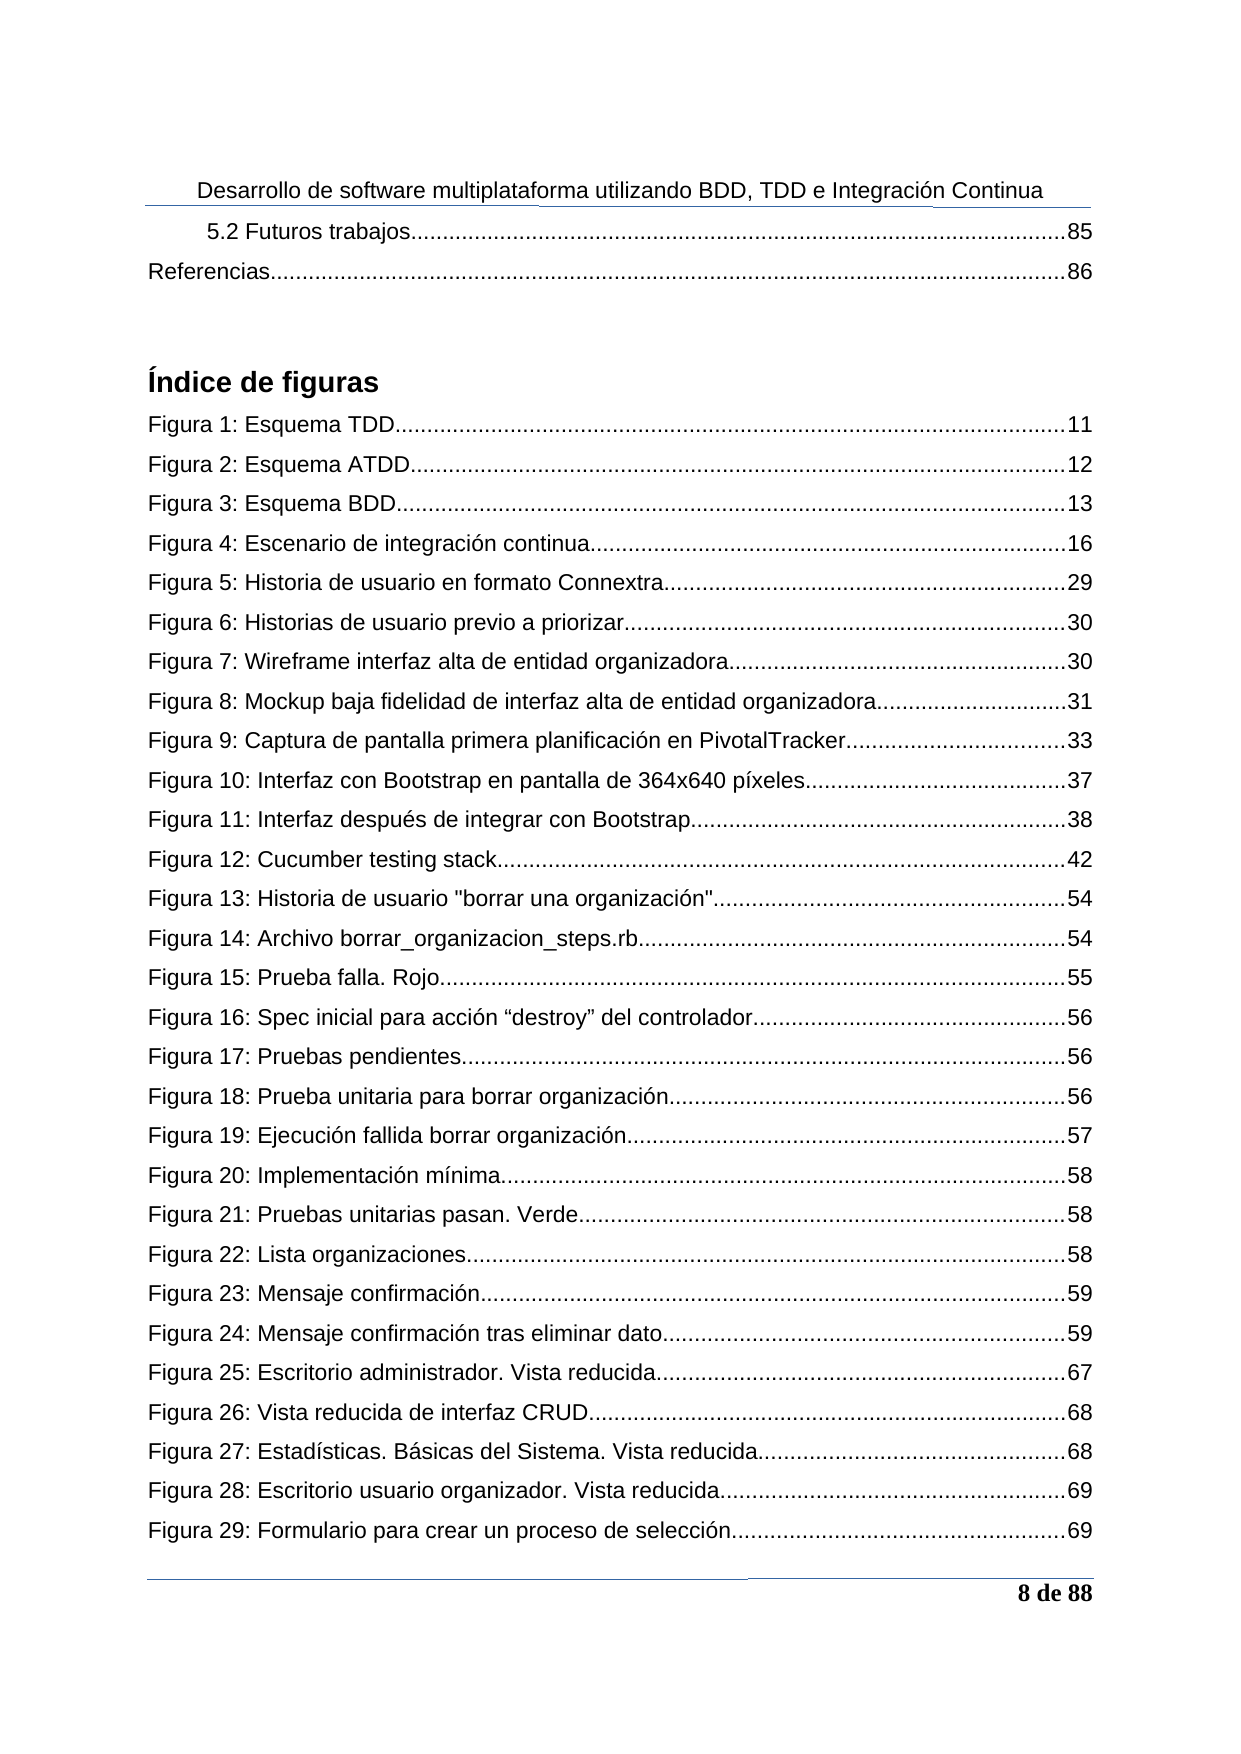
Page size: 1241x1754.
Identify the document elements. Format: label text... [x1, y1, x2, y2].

subtitle Índice de figuras [148, 365, 1093, 399]
text Referencias 86 [148, 258, 1093, 284]
text Figura 19: Ejecución fallida borrar organización. 57 [148, 1122, 1093, 1148]
text Figura 8: Mockup baja fidelidad de interfaz alta de entidad organizadora 31 [148, 688, 1093, 714]
text Figura 26: Vista reducida de interfaz CRUD. 68 [148, 1398, 1093, 1425]
text Figura 4: Escenario de integración continua 16 [148, 530, 1093, 556]
text Figura 23: Mensaje confirmación. 59 [148, 1280, 1093, 1306]
text Figura 17: Pruebas pendientes. 56 [148, 1043, 1093, 1069]
text Figura 24: Mensaje confirmación tras eliminar dato. 59 [148, 1319, 1093, 1346]
text Figura 22: Lista organizaciones. 58 [148, 1241, 1093, 1267]
text Figura 7: Wireframe interfaz alta de entidad organizadora 30 [148, 648, 1093, 675]
text Figura 2: Esquema ATDD 12 [148, 451, 1093, 477]
text Figura 3: Esquema BDD 13 [148, 490, 1093, 517]
text 5.2 Futuros trabajos. 85 [207, 218, 1093, 245]
text Figura 25: Escritorio administrador. Vista reducida. 67 [148, 1359, 1093, 1385]
text Figura 15: Prueba falla. Rojo. 55 [148, 964, 1093, 991]
text Figura 12: Cucumber testing stack. 42 [148, 846, 1093, 872]
text Figura 11: Interfaz después de integrar con Bootstrap 38 [148, 806, 1093, 833]
text Figura 5: Historia de usuario en formato Connextra 29 [148, 569, 1093, 596]
text Figura 29: Formulario para crear un proceso de selección. 69 [148, 1517, 1093, 1543]
text Figura 1: Esquema TDD 11 [148, 411, 1093, 438]
text Figura 28: Escritorio usuario organizador. Vista reducida. 69 [148, 1477, 1093, 1504]
text Figura 9: Captura de pantalla primera planificación en PivotalTracker 33 [148, 727, 1093, 754]
text Figura 14: Archivo borrar_organizacion_steps.rb. 54 [148, 925, 1093, 951]
text Figura 16: Spec inicial para acción “destroy” del controlador. 56 [148, 1004, 1093, 1030]
text Figura 21: Pruebas unitarias pasan. Verde. 58 [148, 1201, 1093, 1227]
text Figura 6: Historias de usuario previo a priorizar 30 [148, 609, 1093, 635]
text Figura 20: Implementación mínima. 58 [148, 1162, 1093, 1188]
text Figura 10: Interfaz con Bootstrap en pantalla de 364x640 píxeles 37 [148, 767, 1093, 793]
text Figura 18: Prueba unitaria para borrar organización. 56 [148, 1083, 1093, 1109]
text Figura 27: Estadísticas. Básicas del Sistema. Vista reducida 68 [148, 1438, 1093, 1464]
text Figura 13: Historia de usuario "borrar una organización" 54 [148, 885, 1093, 912]
